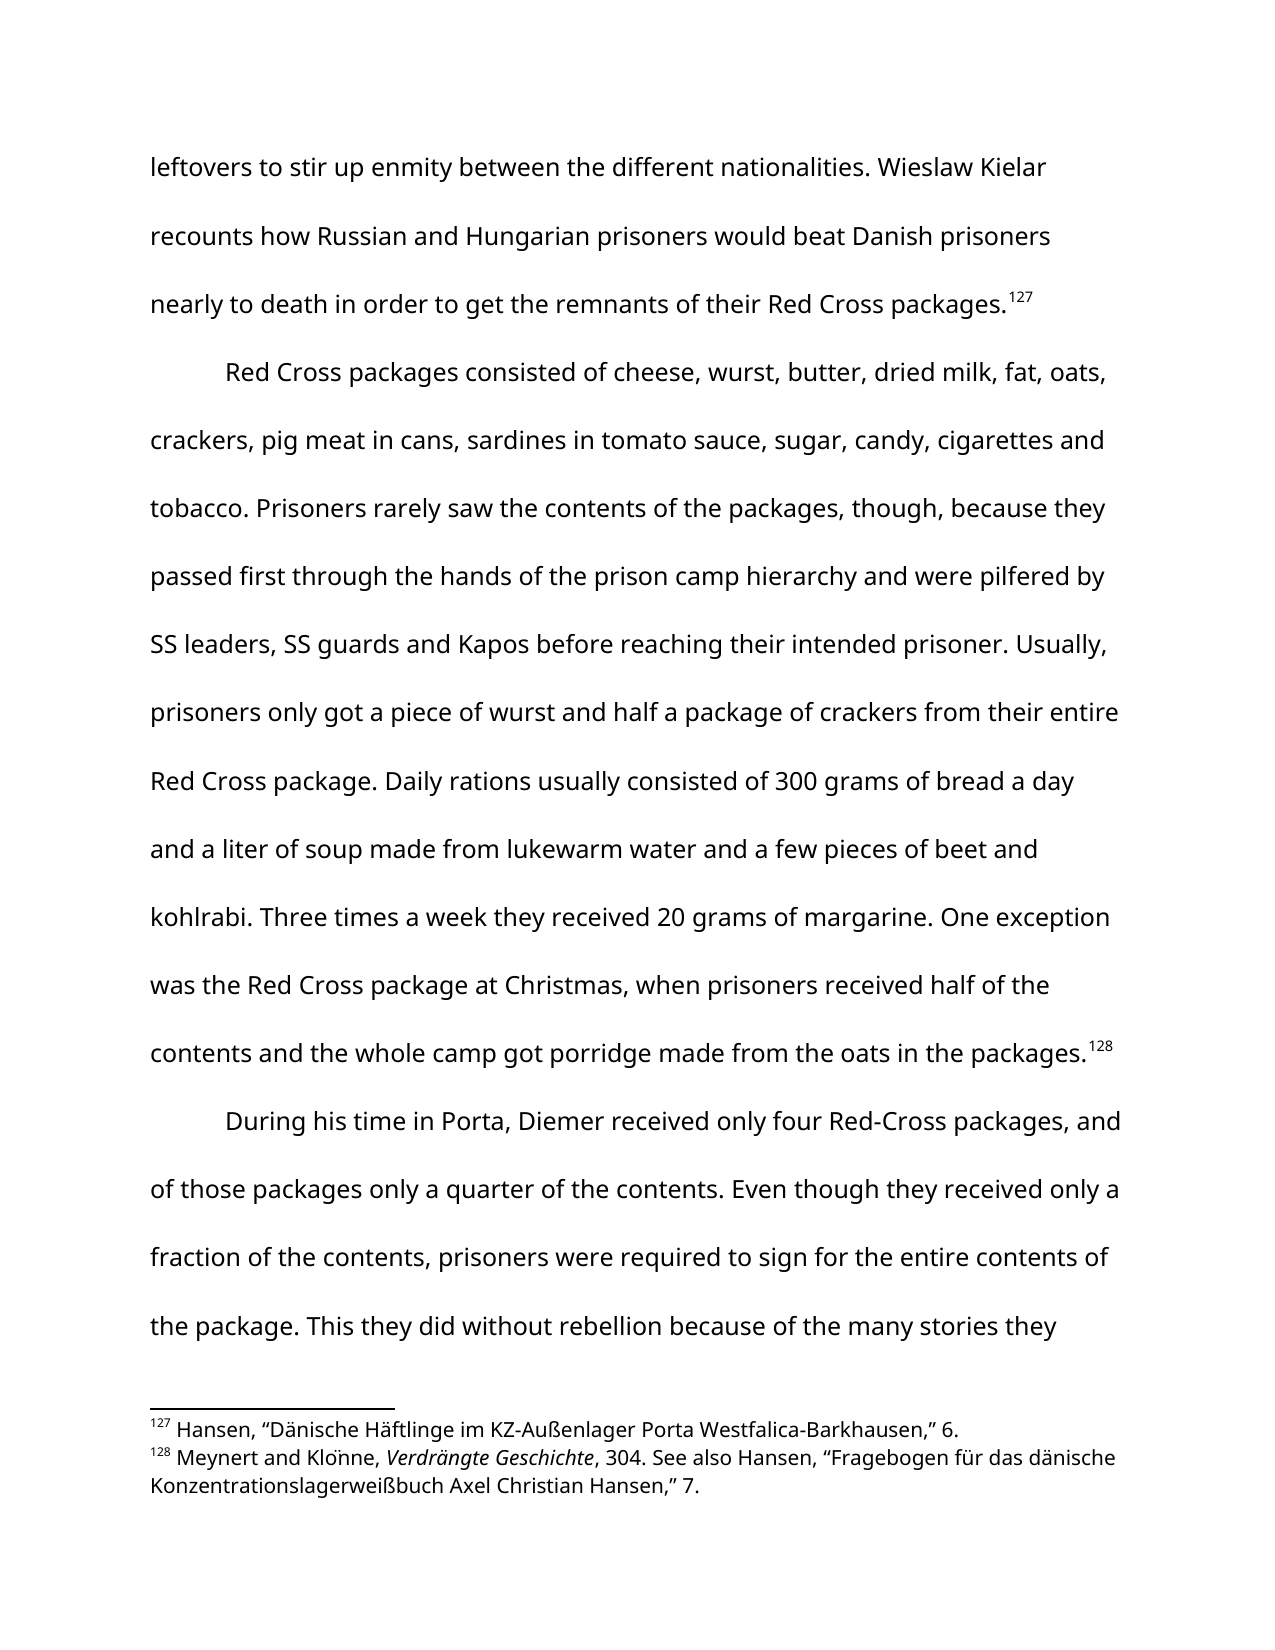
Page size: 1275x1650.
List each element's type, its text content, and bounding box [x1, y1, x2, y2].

text Red Cross packages consisted of cheese, wurst, butter, dried milk, fat, oats, crackers, pig meat in cans, sardines in tomato sauce, sugar, candy, cigarettes and tobacco. Prisoners rarely saw the contents of the packages, though, because they passed first through the hands of the prison camp hierarchy and were pilfered by SS leaders, SS guards and Kapos before reaching their intended prisoner. Usually, prisoners only got a piece of wurst and half a package of crackers from their entire Red Cross package. Daily rations usually consisted of 300 grams of bread a day and a liter of soup made from lukewarm water and a few pieces of beet and kohlrabi. Three times a week they received 20 grams of margarine. One exception was the Red Cross package at Christmas, when prisoners received half of the contents and the whole camp got porridge made from the oats in the packages. [150, 354, 1125, 1070]
text During his time in Porta, Diemer received only four Red-Cross packages, and of those packages only a quarter of the contents. Even though they received only a fraction of the contents, prisoners were required to sign for the entire contents of the package. This they did without rebellion because of the many stories they [150, 1104, 1125, 1342]
text Hansen, “Dänische Häftlinge im KZ-Außenlager Porta Westfalica-Barkhausen,” 6. [150, 1415, 1125, 1443]
text leftovers to stir up enmity between the different nationalities. Wieslaw Kielar recounts how Russian and Hungarian prisoners would beat Danish prisoners nearly to death in order to get the remnants of their Red Cross packages. [150, 150, 1125, 320]
text Meynert and Klönne, Verdrängte Geschichte, 304. See also Hansen, “Fragebogen für das dänische Konzentrationslagerweißbuch Axel Christian Hansen,” 7. [150, 1443, 1125, 1500]
